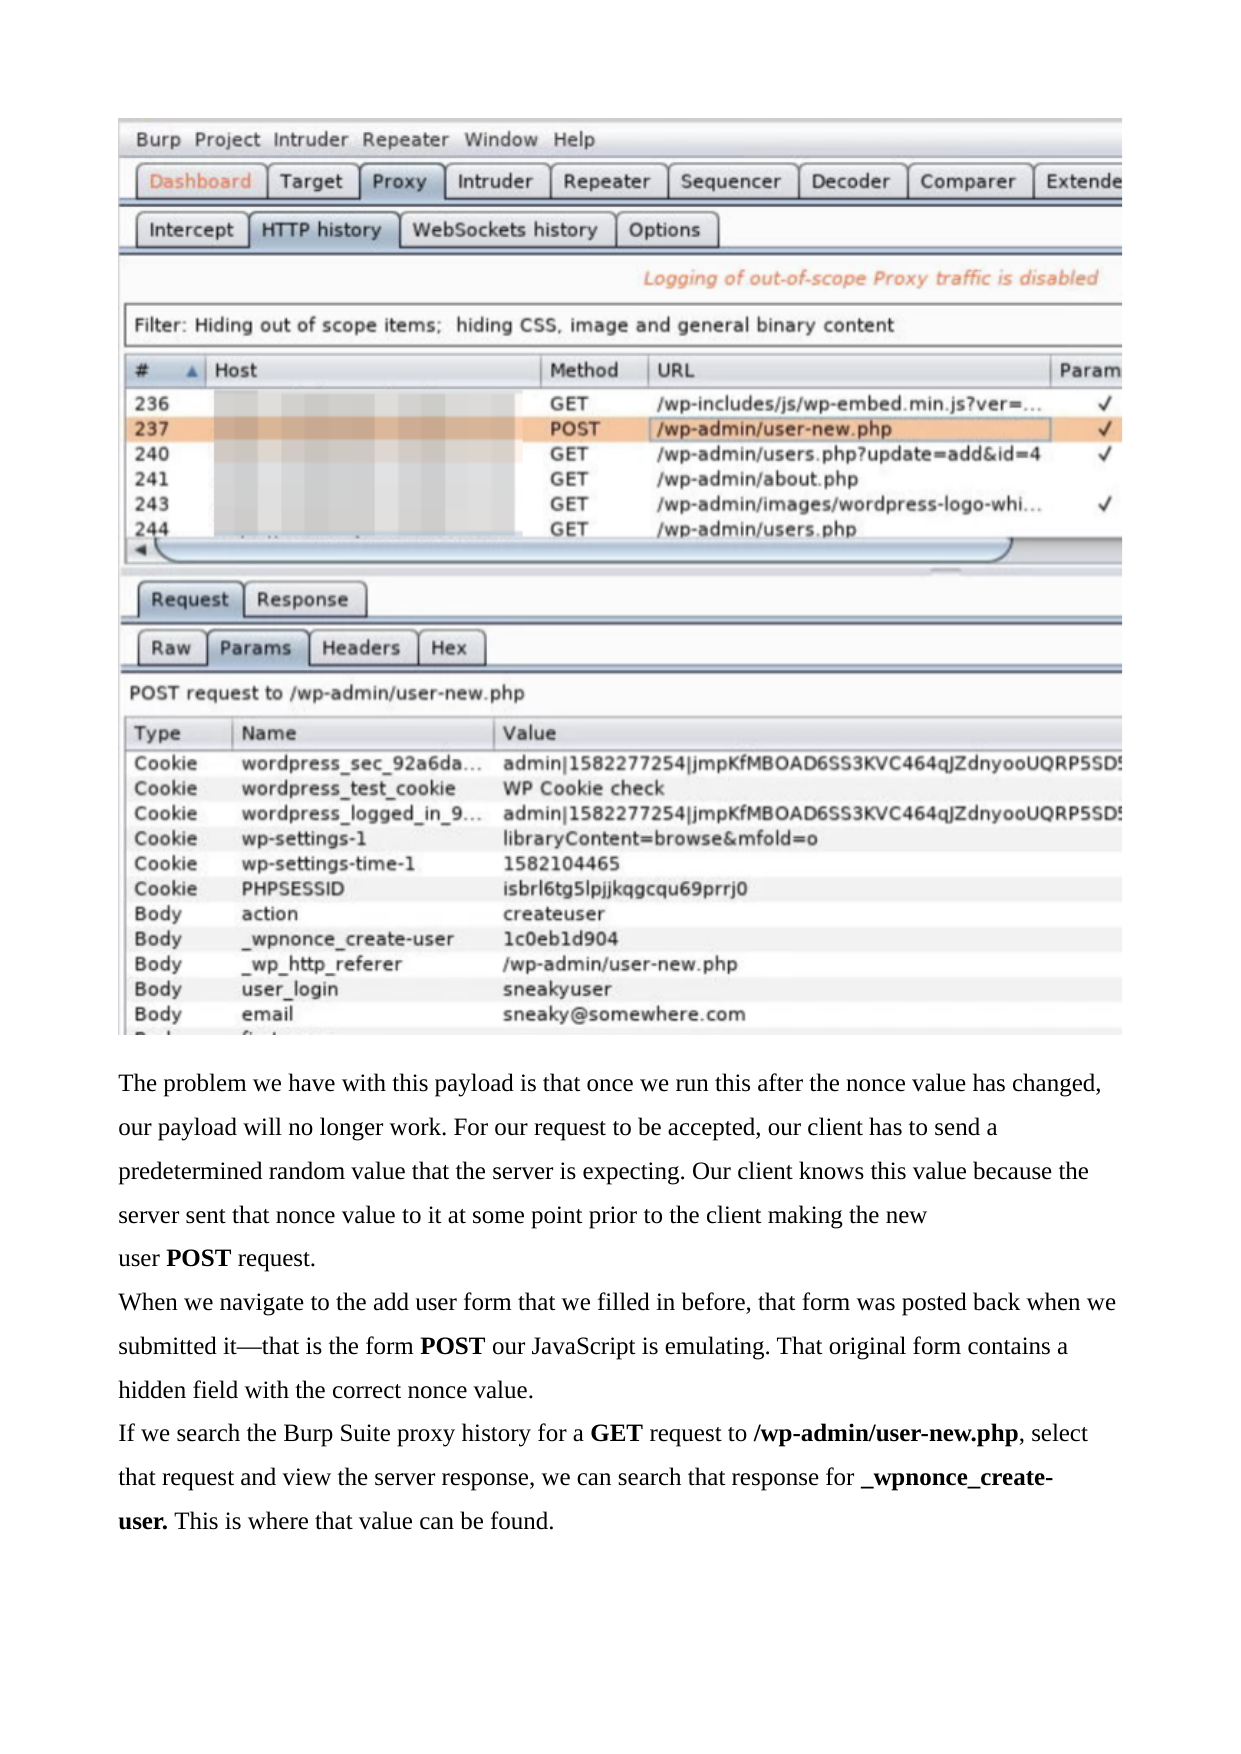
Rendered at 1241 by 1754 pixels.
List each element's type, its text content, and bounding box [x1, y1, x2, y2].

picture [118, 118, 1123, 1035]
text If we search the Burp Suite proxy history for a GET request to /wp-admin/user-new.php, select that request and view the server response, we can search that response for _wpnonce_create-user. This is where that value can be found. [118, 1403, 1122, 1535]
text When we navigate to the add user form that we filled in before, that form was posted back when we submitted it—that is the form POST our JavaScript is emulating. That original form contains a hidden field with the correct nonce value. [118, 1272, 1122, 1403]
text The problem we have with this payload is that once we run this after the nonce value has changed, our payload will no longer work. For our request to be accepted, our client has to send a predetermined random value that the server is expecting. Our client knows this value because the server sent that nonce value to it at some point prior to the client making the new user POST request. [118, 1053, 1122, 1272]
